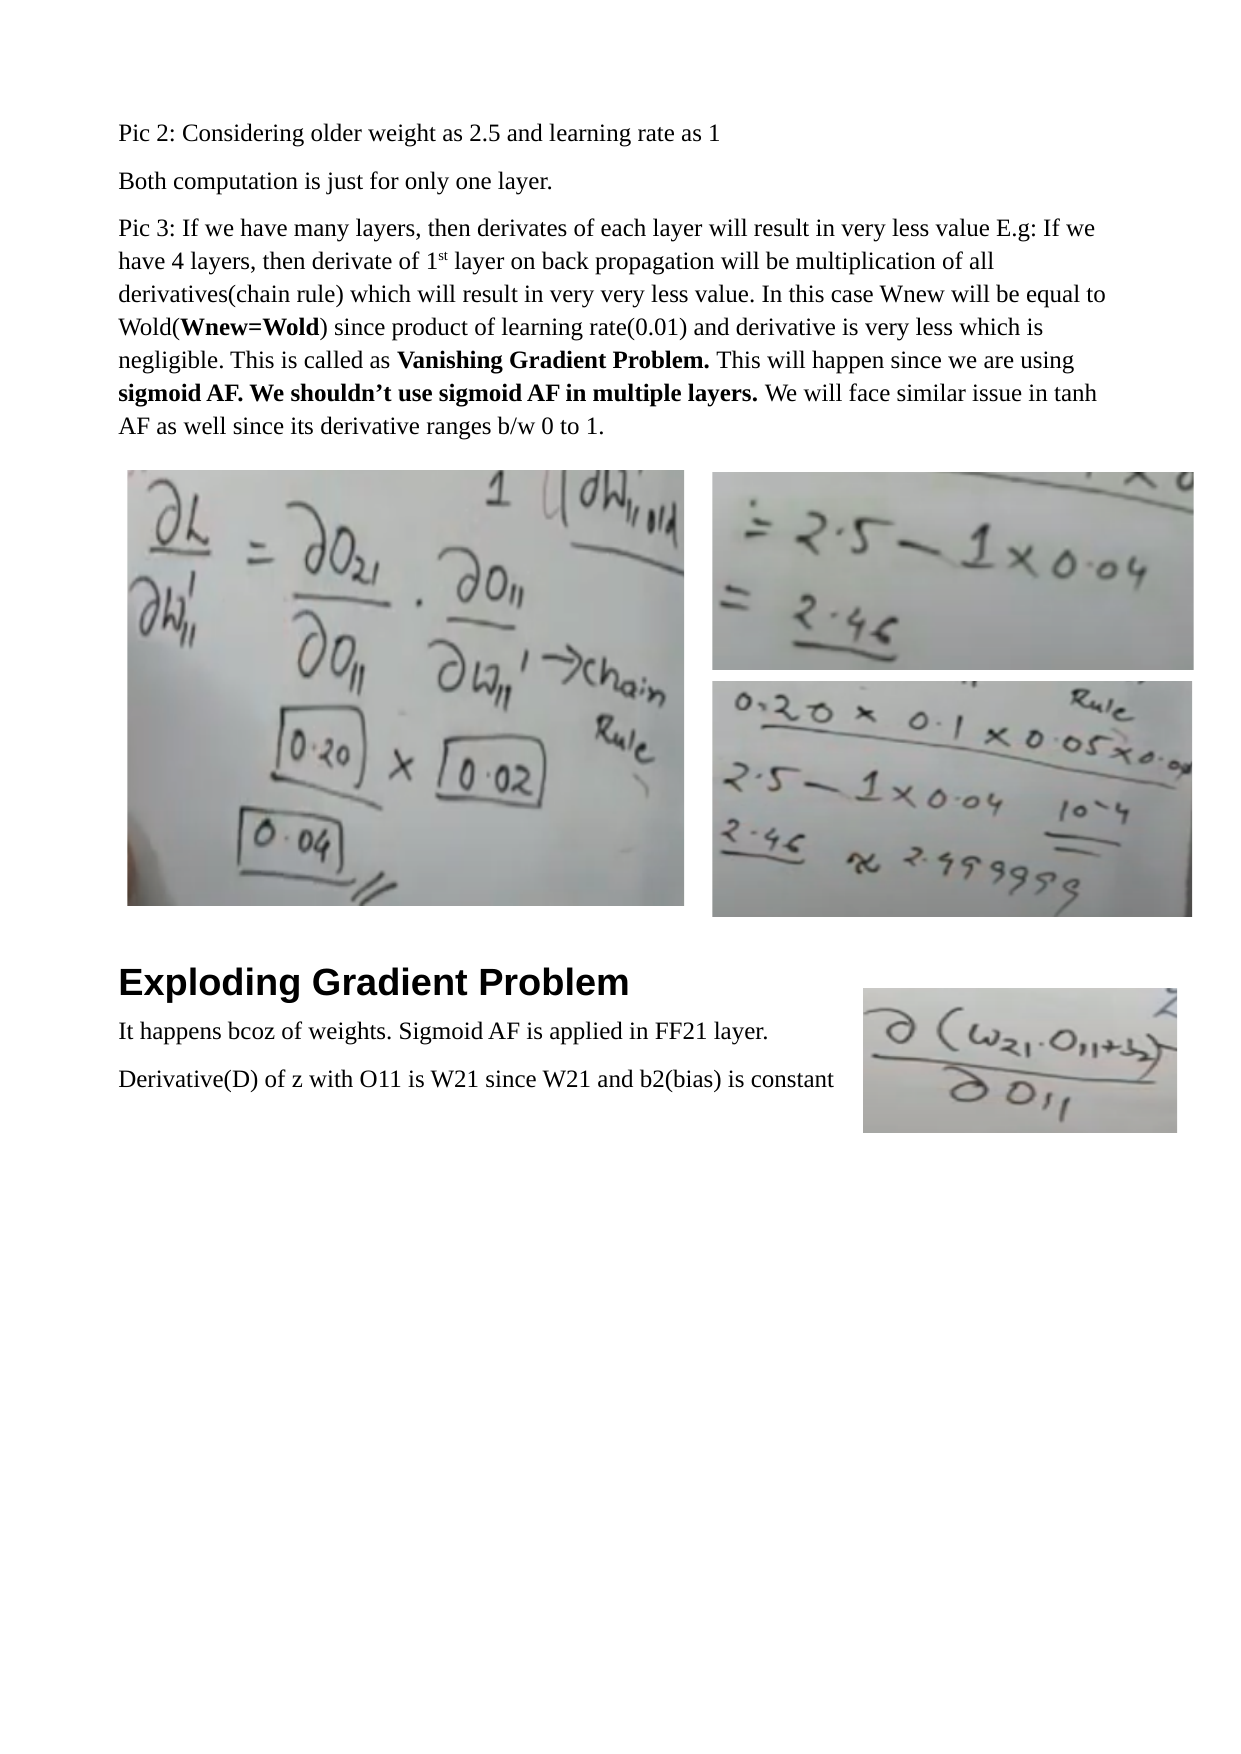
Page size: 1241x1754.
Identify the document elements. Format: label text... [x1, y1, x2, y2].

text Pic 2: Considering older weight as 2.5 and learning rate as 1 [118, 118, 1122, 147]
picture [127, 470, 685, 906]
picture [712, 681, 1193, 917]
text It happens bcoz of weights. Sigmoid AF is applied in FF21 layer. [118, 1016, 863, 1045]
picture [712, 472, 1194, 670]
picture [863, 988, 1178, 1133]
text Derivative(D) of z with O11 is W21 since W21 and b2(bias) is constant [118, 1064, 863, 1093]
subtitle Exploding Gradient Problem [118, 960, 1122, 1004]
text Pic 3: If we have many layers, then derivates of each layer will result in very less value E.g: If we have 4 layers, then derivate of 1st layer on back propagation will be multiplication of all derivatives(chain rule) which will result in very very less value. In this case Wnew will be equal to Wold(Wnew=Wold) since product of learning rate(0.01) and derivative is very less which is negligible. This is called as Vanishing Gradient Problem. This will happen since we are using sigmoid AF. We shouldn’t use sigmoid AF in multiple layers. We will face similar issue in tanh AF as well since its derivative ranges b/w 0 to 1. [118, 213, 1122, 440]
text Both computation is just for only one layer. [118, 166, 1122, 194]
